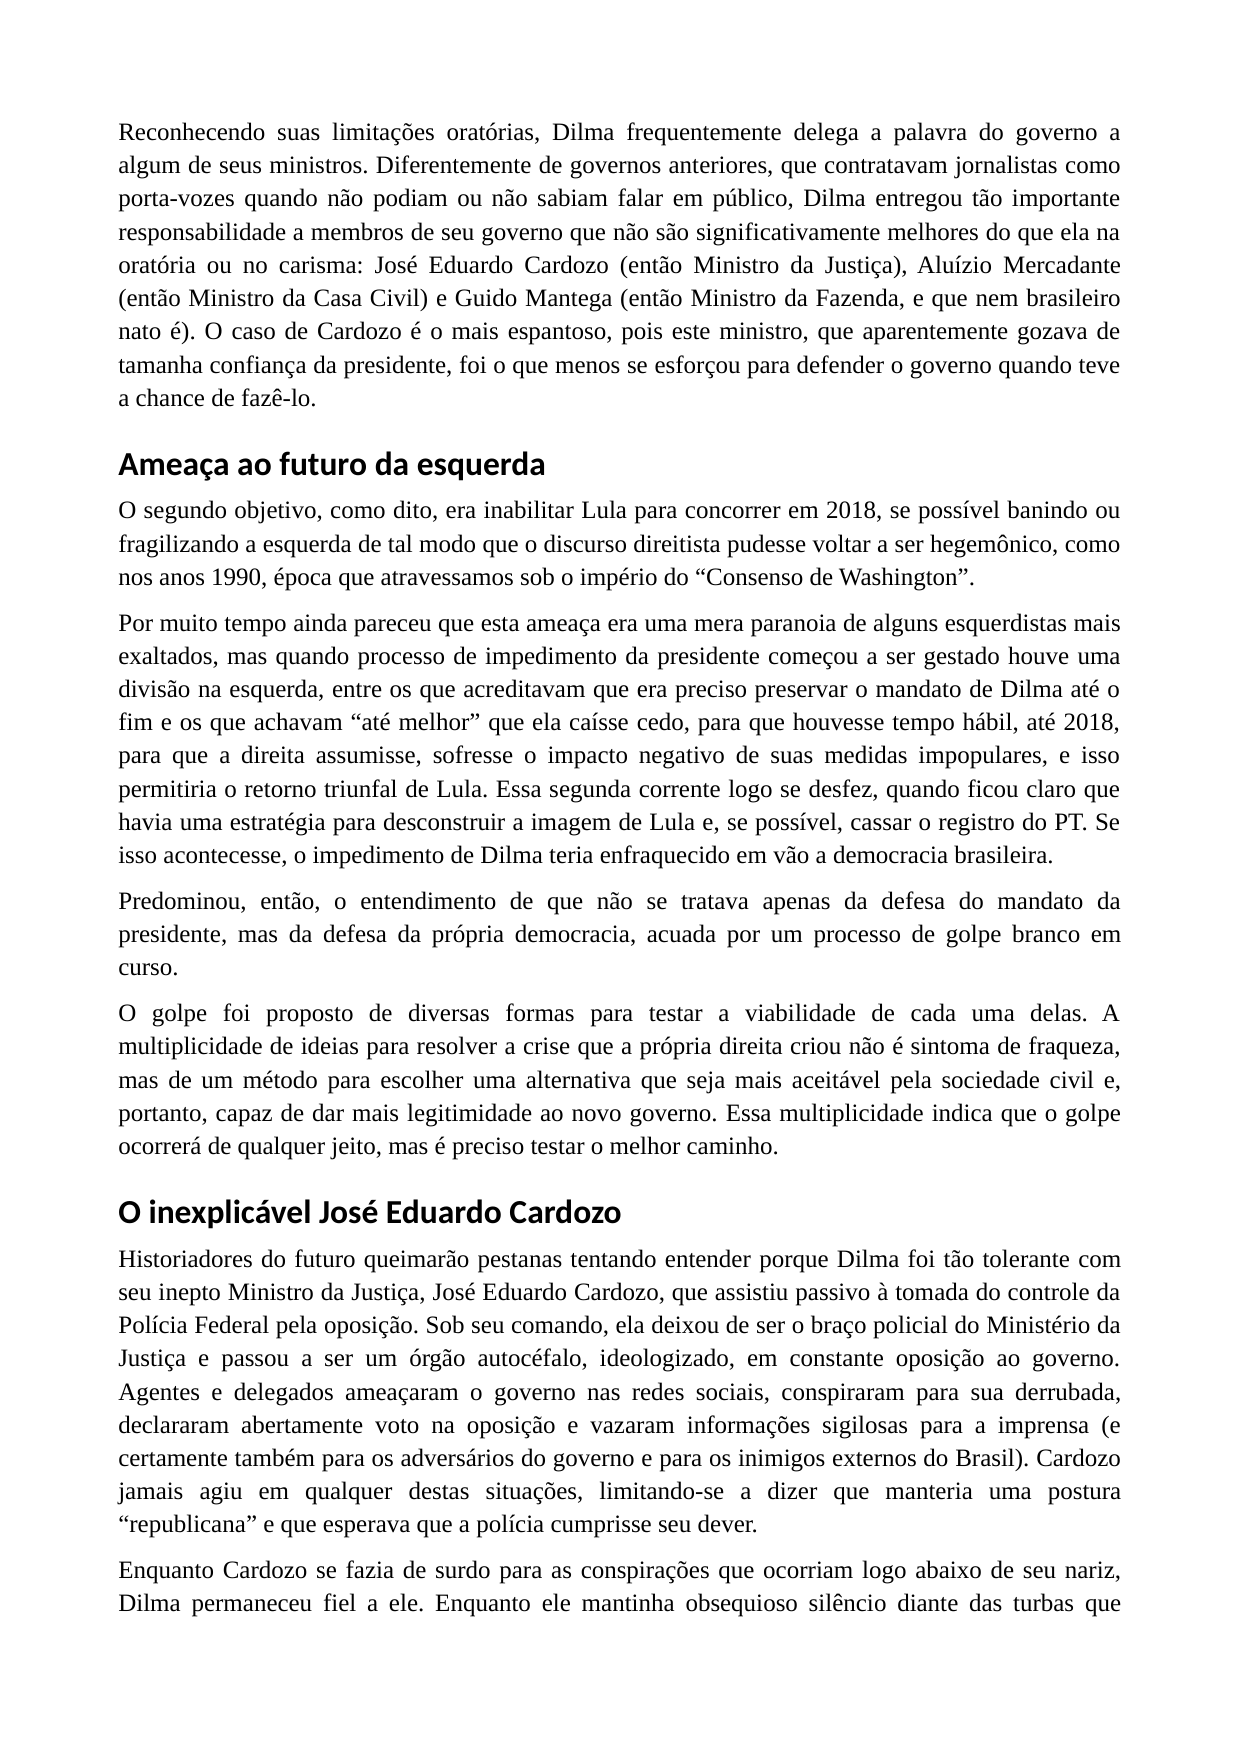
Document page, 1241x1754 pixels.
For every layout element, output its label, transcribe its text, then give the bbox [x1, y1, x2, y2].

subtitle O inexplicável José Eduardo Cardozo [118, 1199, 1122, 1232]
text Por muito tempo ainda pareceu que esta ameaça era uma mera paranoia de alguns esquerdistas mais exaltados, mas quando processo de impedimento da presidente começou a ser gestado houve uma divisão na esquerda, entre os que acreditavam que era preciso preservar o mandato de Dilma até o fim e os que achavam “até melhor” que ela caísse cedo, para que houvesse tempo hábil, até 2018, para que a direita assumisse, sofresse o impacto negativo de suas medidas impopulares, e isso permitiria o retorno triunfal de Lula. Essa segunda corrente logo se desfez, quando ficou claro que havia uma estratégia para desconstruir a imagem de Lula e, se possível, cassar o registro do PT. Se isso acontecesse, o impedimento de Dilma teria enfraquecido em vão a democracia brasileira. [118, 609, 1122, 869]
subtitle Ameaça ao futuro da esquerda [118, 451, 1122, 484]
text Enquanto Cardozo se fazia de surdo para as conspirações que ocorriam logo abaixo de seu nariz, Dilma permaneceu fiel a ele. Enquanto ele mantinha obsequioso silêncio diante das turbas que [118, 1556, 1122, 1617]
text Reconhecendo suas limitações oratórias, Dilma frequentemente delega a palavra do governo a algum de seus ministros. Diferentemente de governos anteriores, que contratavam jornalistas como porta-vozes quando não podiam ou não sabiam falar em público, Dilma entregou tão importante responsabilidade a membros de seu governo que não são significativamente melhores do que ela na oratória ou no carisma: José Eduardo Cardozo (então Ministro da Justiça), Aluízio Mercadante (então Ministro da Casa Civil) e Guido Mantega (então Ministro da Fazenda, e que nem brasileiro nato é). O caso de Cardozo é o mais espantoso, pois este ministro, que aparentemente gozava de tamanha confiança da presidente, foi o que menos se esforçou para defender o governo quando teve a chance de fazê-lo. [118, 118, 1122, 412]
text O golpe foi proposto de diversas formas para testar a viabilidade de cada uma delas. A multiplicidade de ideias para resolver a crise que a própria direita criou não é sintoma de fraqueza, mas de um método para escolher uma alternativa que seja mais aceitável pela sociedade civil e, portanto, capaz de dar mais legitimidade ao novo governo. Essa multiplicidade indica que o golpe ocorrerá de qualquer jeito, mas é preciso testar o melhor caminho. [118, 999, 1122, 1160]
text Historiadores do futuro queimarão pestanas tentando entender porque Dilma foi tão tolerante com seu inepto Ministro da Justiça, José Eduardo Cardozo, que assistiu passivo à tomada do controle da Polícia Federal pela oposição. Sob seu comando, ela deixou de ser o braço policial do Ministério da Justiça e passou a ser um órgão autocéfalo, ideologizado, em constante oposição ao governo. Agentes e delegados ameaçaram o governo nas redes sociais, conspiraram para sua derrubada, declararam abertamente voto na oposição e vazaram informações sigilosas para a imprensa (e certamente também para os adversários do governo e para os inimigos externos do Brasil). Cardozo jamais agiu em qualquer destas situações, limitando-se a dizer que manteria uma postura “republicana” e que esperava que a polícia cumprisse seu dever. [118, 1245, 1122, 1538]
text Predominou, então, o entendimento de que não se tratava apenas da defesa do mandato da presidente, mas da defesa da própria democracia, acuada por um processo de golpe branco em curso. [118, 887, 1122, 981]
text O segundo objetivo, como dito, era inabilitar Lula para concorrer em 2018, se possível banindo ou fragilizando a esquerda de tal modo que o discurso direitista pudesse voltar a ser hegemônico, como nos anos 1990, época que atravessamos sob o império do “Consenso de Washington”. [118, 497, 1122, 591]
